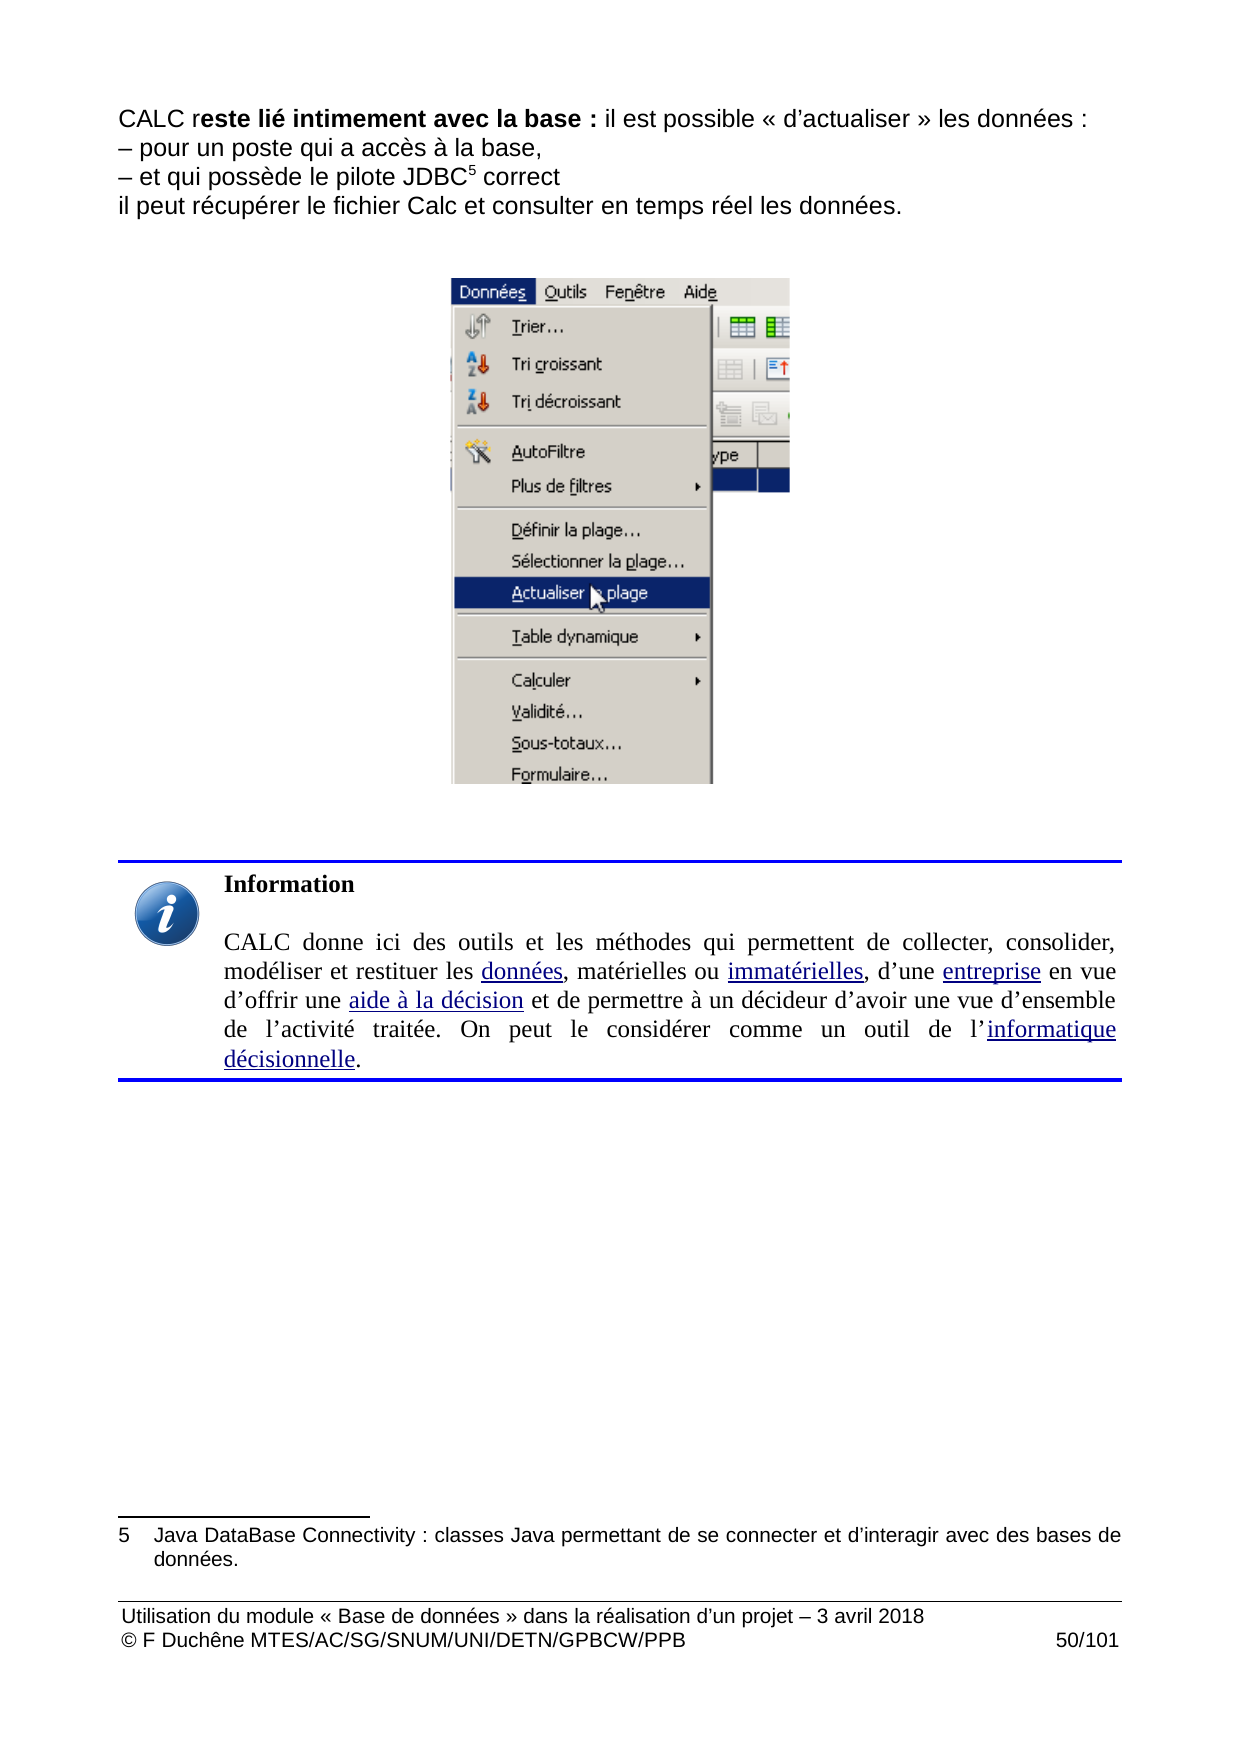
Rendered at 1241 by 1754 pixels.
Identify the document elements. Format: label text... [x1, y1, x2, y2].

picture [123, 869, 213, 959]
table_header [118, 863, 218, 1078]
text Java DataBase Connectivity : classes Java permettant de se connecter et d’interagir avec des bases de données. [118, 1523, 1122, 1571]
text CALC reste lié intimement avec la base : il est possible « d’actualiser » les données : [118, 104, 1122, 133]
table_header Information CALC donne ici des outils et les méthodes qui permettent de collecter, consolider, modéliser et restituer les données, matérielles ou immatérielles, d’une entreprise en vue d’offrir une aide à la décision et de permettre à un décideur d’avoir une vue d’ensemble de l’activité traitée. On peut le considérer comme un outil de l’informatique décisionnelle. [218, 863, 1122, 1078]
text – pour un poste qui a accès à la base, [118, 133, 1122, 162]
text il peut récupérer le fichier Calc et consulter en temps réel les données. [118, 191, 1122, 220]
text – et qui possède le pilote JDBC correct [118, 162, 1122, 191]
picture [450, 278, 790, 784]
